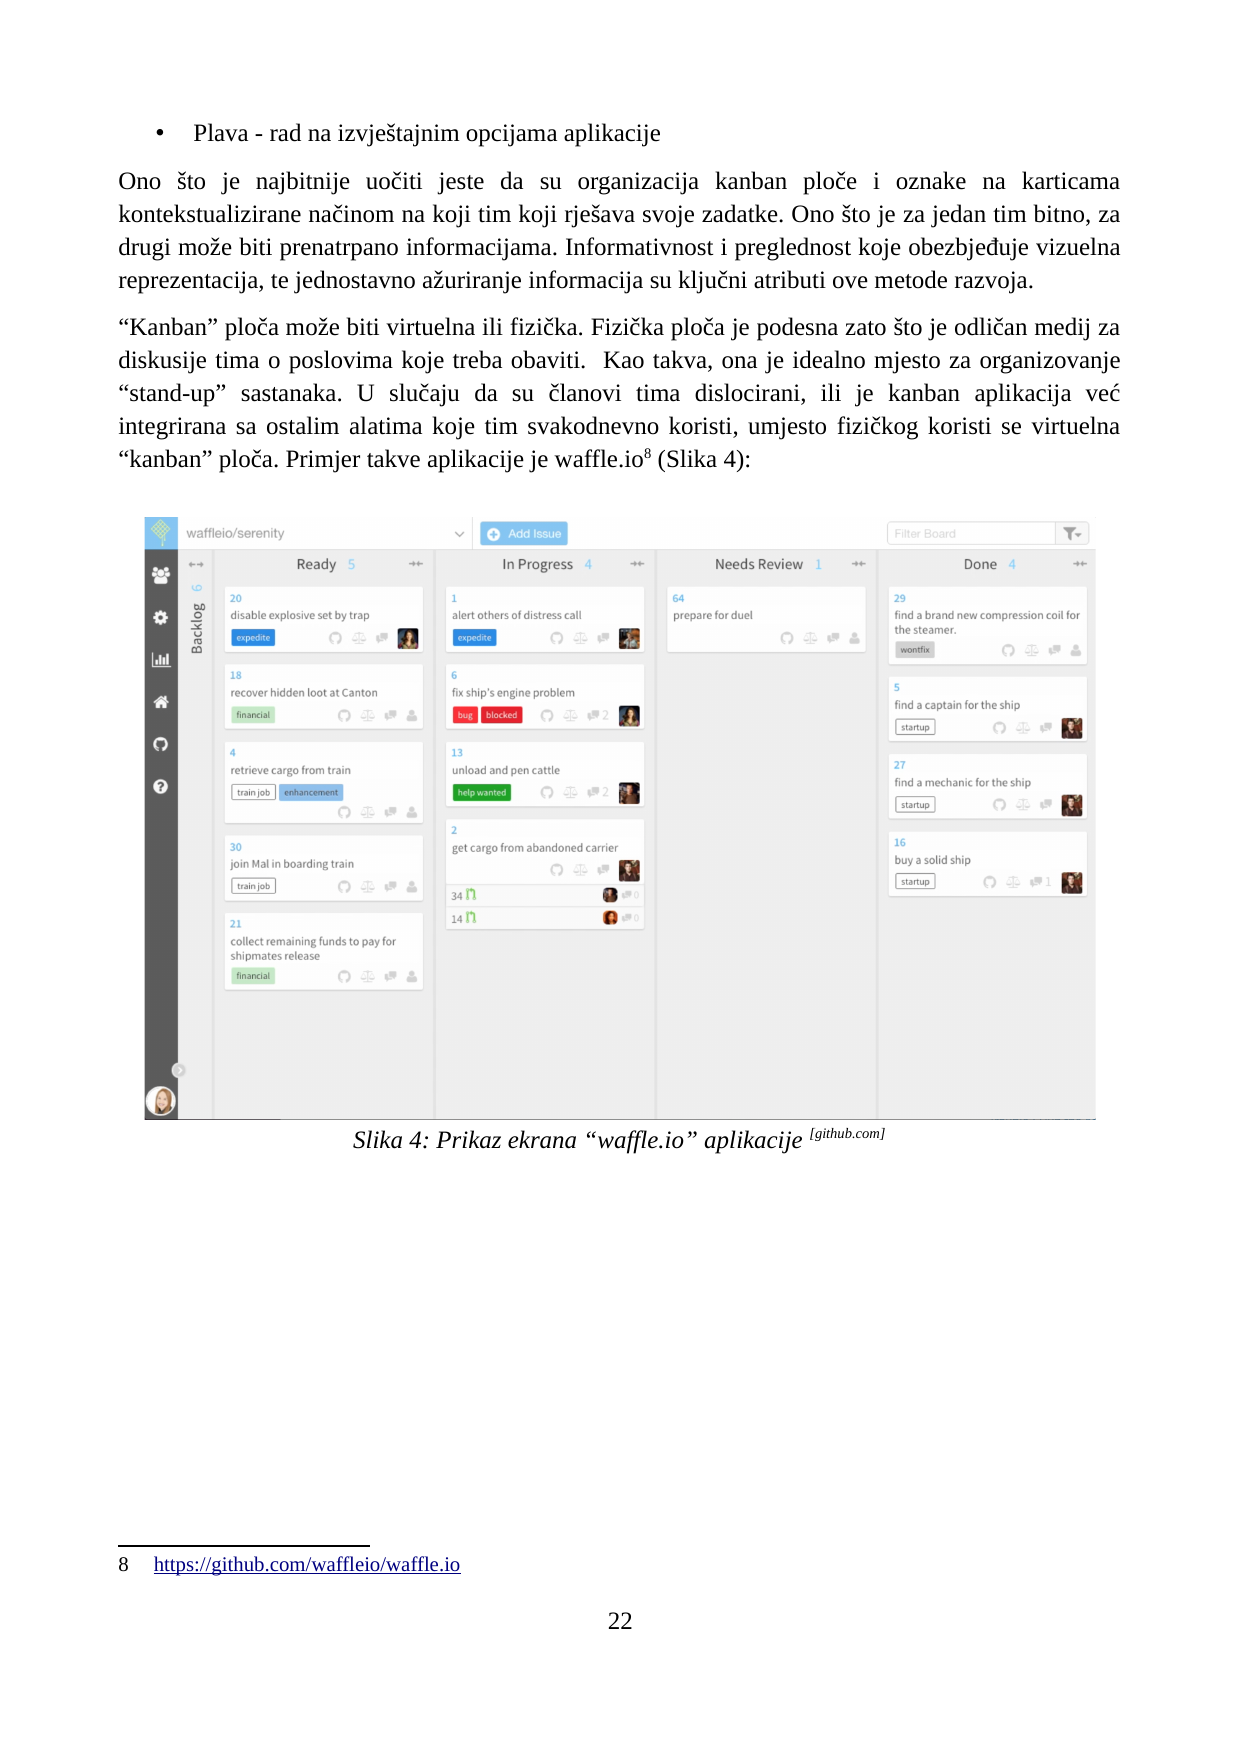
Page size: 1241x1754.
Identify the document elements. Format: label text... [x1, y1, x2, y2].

picture [144, 517, 1096, 1120]
text Ono što je najbitnije uočiti jeste da su organizacija kanban ploče i oznake na karticama kontekstualizirane načinom na koji tim koji rješava svoje zadatke. Ono što je za jedan tim bitno, za drugi može biti prenatrpano informacijama. Informativnost i preglednost koje obezbjeđuje vizuelna reprezentacija, te jednostavno ažuriranje informacija su ključni atributi ove metode razvoja. [118, 166, 1122, 293]
list Plava - rad na izvještajnim opcijama aplikacije [156, 118, 1122, 147]
text “Kanban” ploča može biti virtuelna ili fizička. Fizička ploča je podesna zato što je odličan medij za diskusije tima o poslovima koje treba obaviti. Kao takva, ona je idealno mjesto za organizovanje “stand-up” sastanaka. U slučaju da su članovi tima dislocirani, ili je kanban aplikacija već integrirana sa ostalim alatima koje tim svakodnevno koristi, umjesto fizičkog koristi se virtuelna “kanban” ploča. Primjer takve aplikacije je waffle.io (Slika 4): [118, 312, 1122, 473]
text Slika 4: Prikaz ekrana “waffle.io” aplikacije [github.com] [144, 1120, 1096, 1153]
text https://github.com/waffleio/waffle.io [118, 1552, 1122, 1576]
